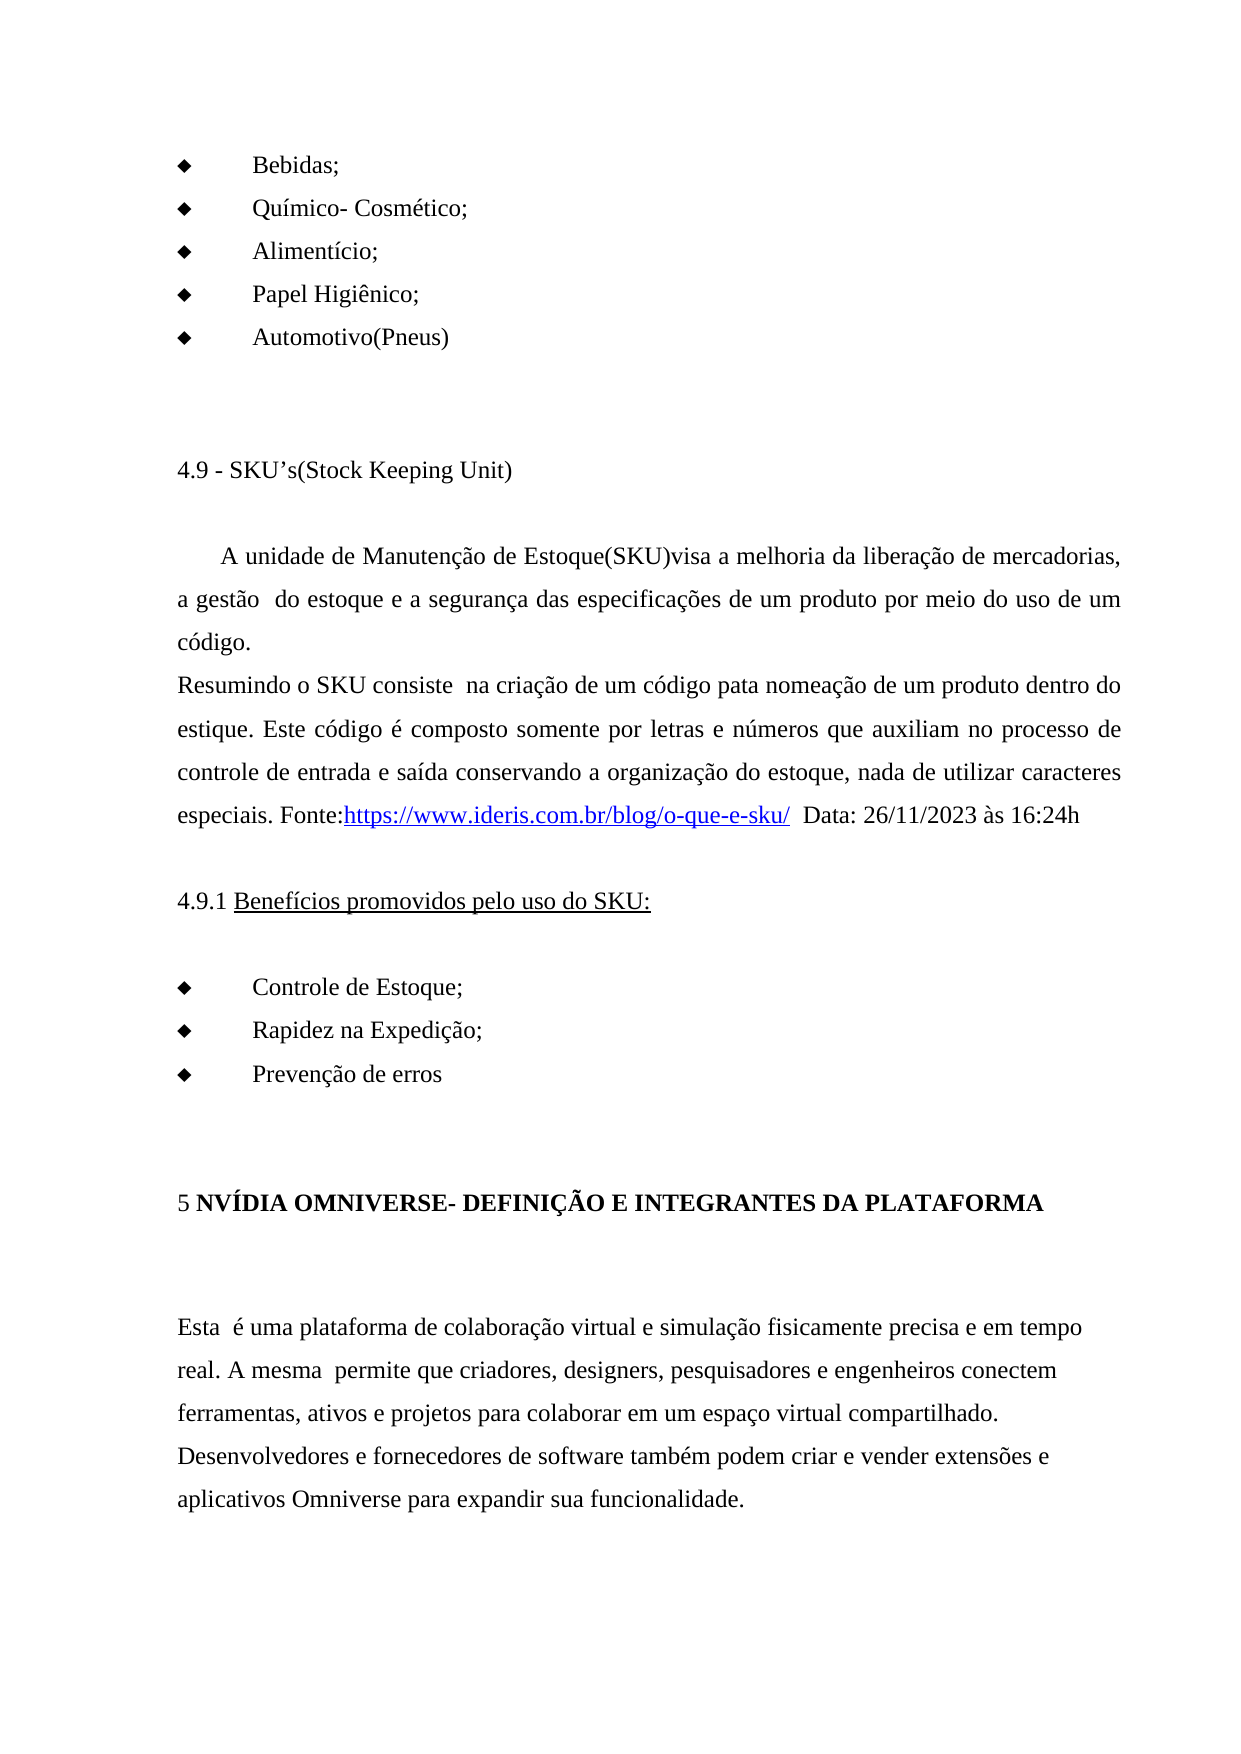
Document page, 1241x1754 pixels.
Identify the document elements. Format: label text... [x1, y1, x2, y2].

list Alimentício; [177, 236, 1123, 265]
list Prevenção de erros [177, 1059, 1123, 1087]
list Automotivo(Pneus) [177, 322, 1123, 351]
text 5 NVÍDIA OMNIVERSE- DEFINIÇÃO E INTEGRANTES DA PLATAFORMA [177, 1188, 1123, 1217]
text 4.9 - SKU’s(Stock Keeping Unit) [177, 455, 1123, 484]
list Papel Higiênico; [177, 279, 1123, 308]
list Bebidas; [177, 150, 1123, 179]
list Controle de Estoque; [177, 972, 1123, 1001]
text Resumindo o SKU consiste na criação de um código pata nomeação de um produto dentro do estique. Este código é composto somente por letras e números que auxiliam no processo de controle de entrada e saída conservando a organização do estoque, nada de utilizar caracteres especiais. Fonte:https://www.ideris.com.br/blog/o-que-e-sku/ Data: 26/11/2023 às 16:24h [177, 671, 1123, 829]
text A unidade de Manutenção de Estoque(SKU)visa a melhoria da liberação de mercadorias, a gestão do estoque e a segurança das especificações de um produto por meio do uso de um código. [177, 541, 1123, 656]
text Esta é uma plataforma de colaboração virtual e simulação fisicamente precisa e em tempo real. A mesma permite que criadores, designers, pesquisadores e engenheiros conectem ferramentas, ativos e projetos para colaborar em um espaço virtual compartilhado. Desenvolvedores e fornecedores de software também podem criar e vender extensões e aplicativos Omniverse para expandir sua funcionalidade. [177, 1312, 1123, 1513]
list Rapidez na Expedição; [177, 1016, 1123, 1044]
list Químico- Cosmético; [177, 193, 1123, 222]
text 4.9.1 Benefícios promovidos pelo uso do SKU: [177, 886, 1123, 915]
